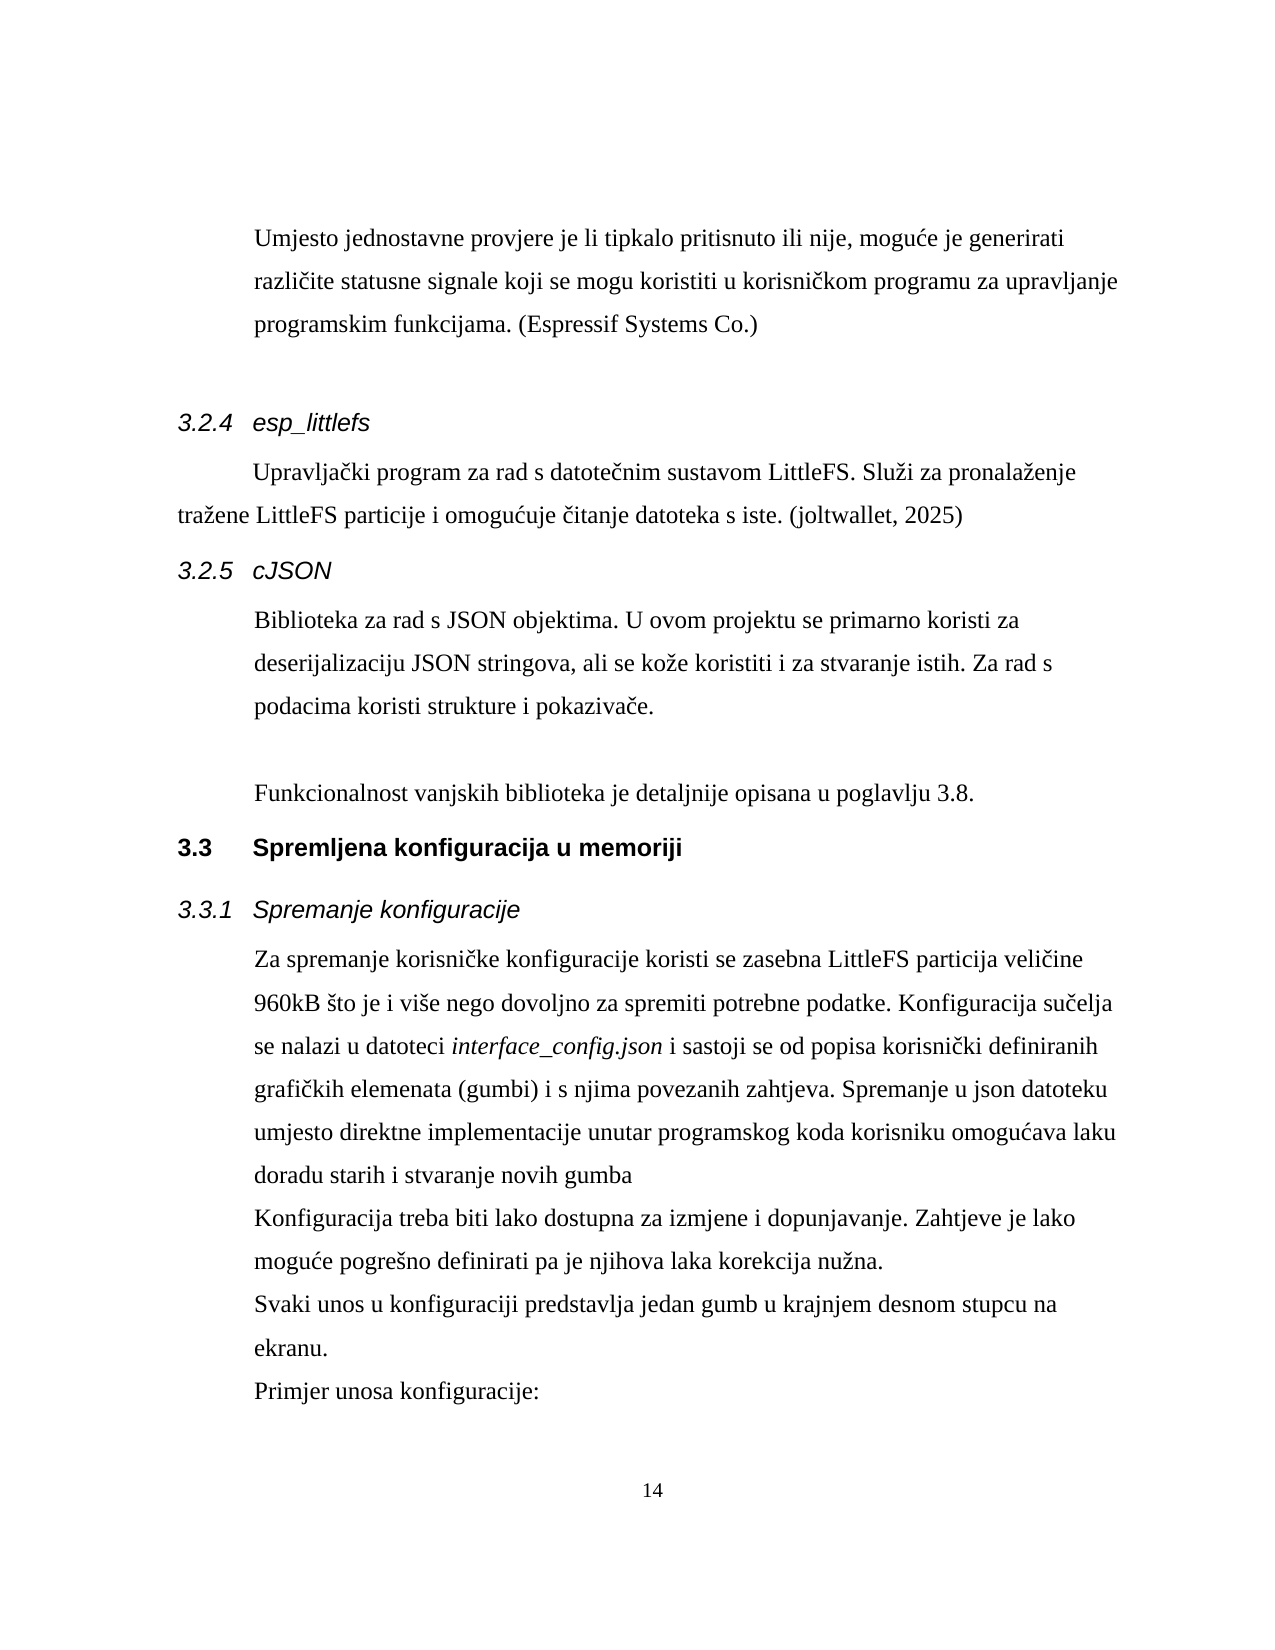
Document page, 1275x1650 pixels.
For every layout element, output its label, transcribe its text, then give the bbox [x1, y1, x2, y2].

text Za spremanje korisničke konfiguracije koristi se zasebna LittleFS particija veličine 960kB što je i više nego dovoljno za spremiti potrebne podatke. Konfiguracija sučelja se nalazi u datoteci interface_config.json i sastoji se od popisa korisnički definiranih grafičkih elemenata (gumbi) i s njima povezanih zahtjeva. Spremanje u json datoteku umjesto direktne implementacije unutar programskog koda korisniku omogućava laku doradu starih i stvaranje novih gumba [254, 944, 1127, 1189]
subtitle esp_littlefs [177, 408, 1127, 436]
subtitle Spremanje konfiguracije [177, 895, 1127, 924]
text Primjer unosa konfiguracije: [254, 1376, 1127, 1404]
text Svaki unos u konfiguraciji predstavlja jedan gumb u krajnjem desnom stupcu na ekranu. [254, 1289, 1127, 1361]
text Umjesto jednostavne provjere je li tipkalo pritisnuto ili nije, moguće je generirati različite statusne signale koji se mogu koristiti u korisničkom programu za upravljanje programskim funkcijama. (Espressif Systems Co.) [254, 223, 1127, 338]
subtitle Spremljena konfiguracija u memoriji [177, 833, 1127, 862]
text Biblioteka za rad s JSON objektima. U ovom projektu se primarno koristi za deserijalizaciju JSON stringova, ali se kože koristiti i za stvaranje istih. Za rad s podacima koristi strukture i pokazivače. [254, 605, 1127, 720]
text Konfiguracija treba biti lako dostupna za izmjene i dopunjavanje. Zahtjeve je lako moguće pogrešno definirati pa je njihova laka korekcija nužna. [254, 1203, 1127, 1275]
subtitle cJSON [177, 556, 1127, 584]
text Upravljački program za rad s datotečnim sustavom LittleFS. Služi za pronalaženje tražene LittleFS particije i omogućuje čitanje datoteka s iste. (joltwallet, 2025) [177, 457, 1127, 529]
text Funkcionalnost vanjskih biblioteka je detaljnije opisana u poglavlju 3.8. [254, 778, 1127, 806]
